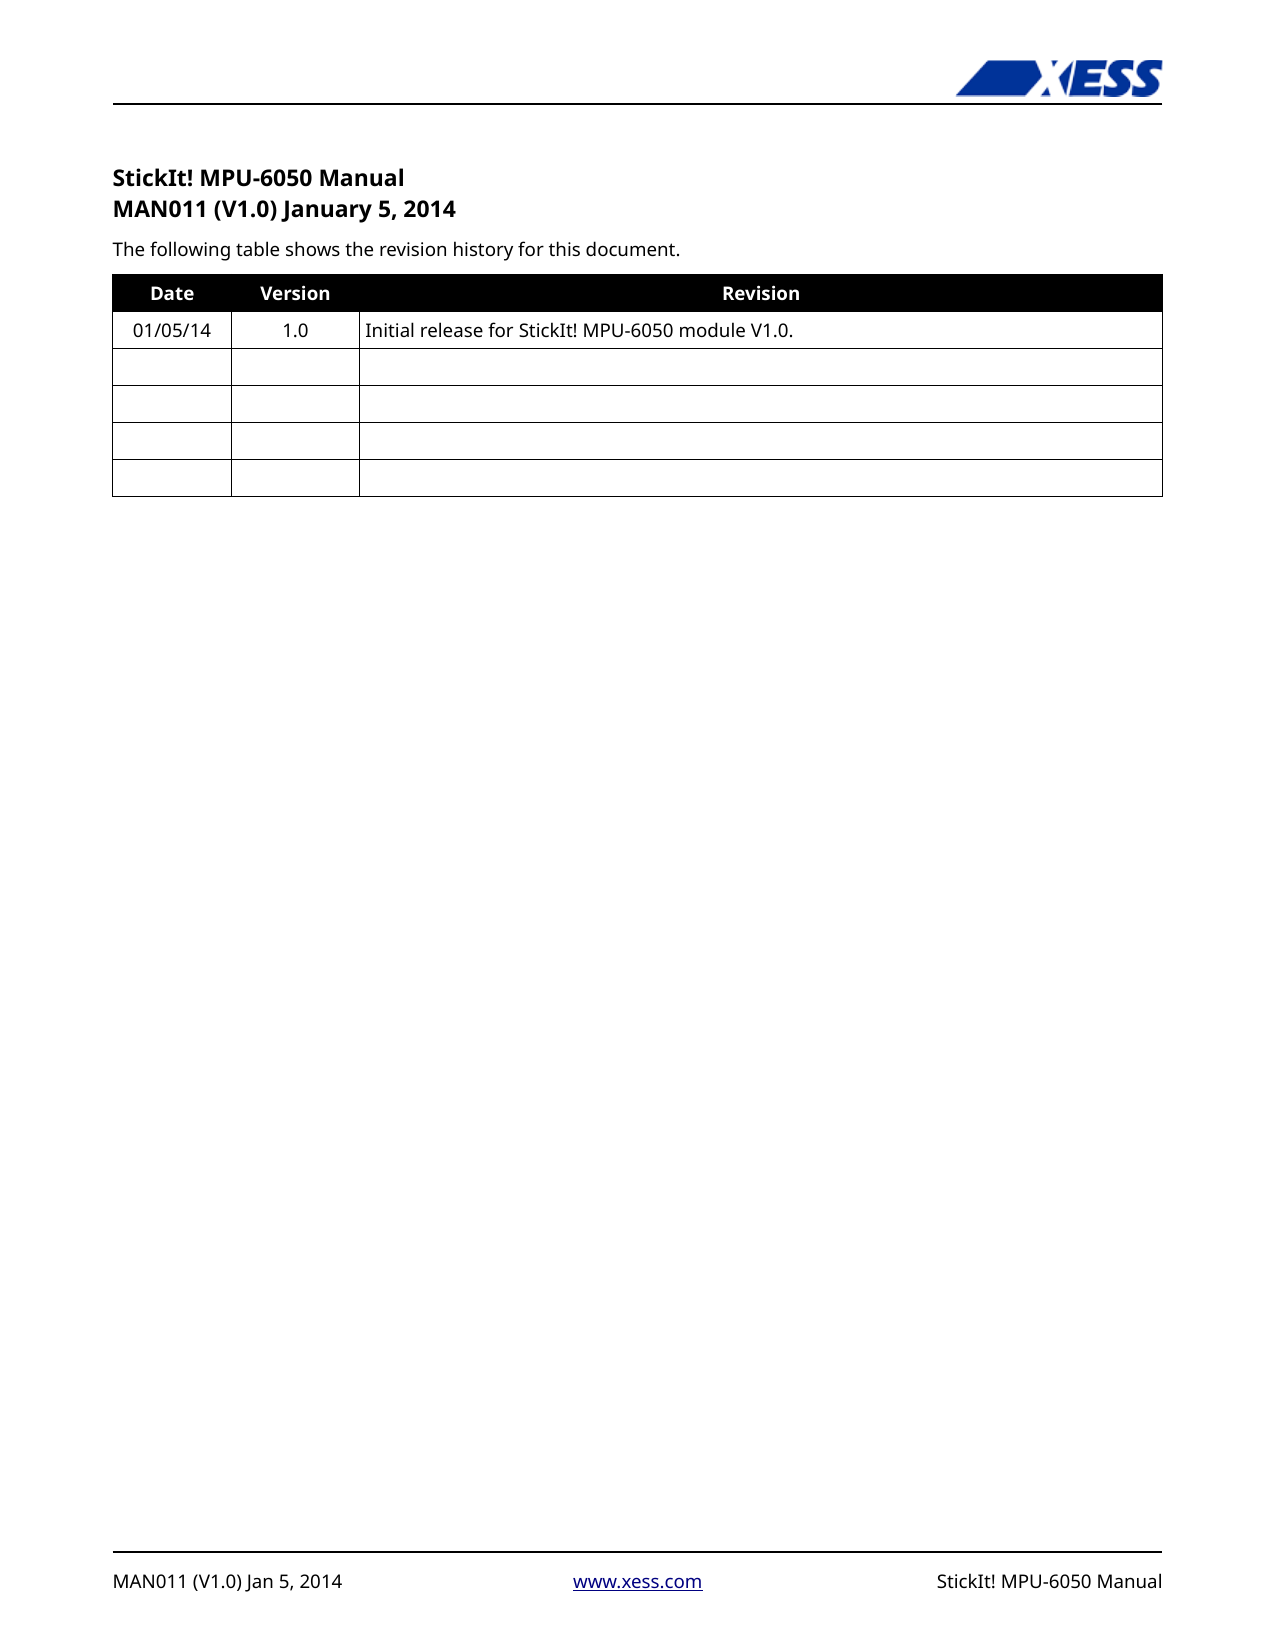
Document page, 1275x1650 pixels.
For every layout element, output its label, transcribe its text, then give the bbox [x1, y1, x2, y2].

table_header Version [232, 275, 359, 311]
table_cell [360, 423, 1162, 459]
table_cell [232, 423, 359, 459]
table_header Date [113, 275, 231, 311]
table_cell [360, 386, 1162, 422]
table_cell [232, 386, 359, 422]
table_cell 01/05/14 [113, 312, 231, 348]
table_cell [113, 423, 231, 459]
picture [955, 60, 1163, 97]
table_cell [113, 349, 231, 385]
table_cell [113, 460, 231, 496]
text The following table shows the revision history for this document. [112, 236, 1162, 262]
table_cell 1.0 [232, 312, 359, 348]
table_cell [113, 386, 231, 422]
table_cell [232, 460, 359, 496]
table_cell [360, 460, 1162, 496]
table_header Revision [360, 275, 1162, 311]
table_cell [360, 349, 1162, 385]
table_cell Initial release for StickIt! MPU-6050 module V1.0. [360, 312, 1162, 348]
table_cell [232, 349, 359, 385]
text StickIt! MPU-6050 Manual MAN011 (V1.0) January 5, 2014 [112, 162, 1162, 224]
